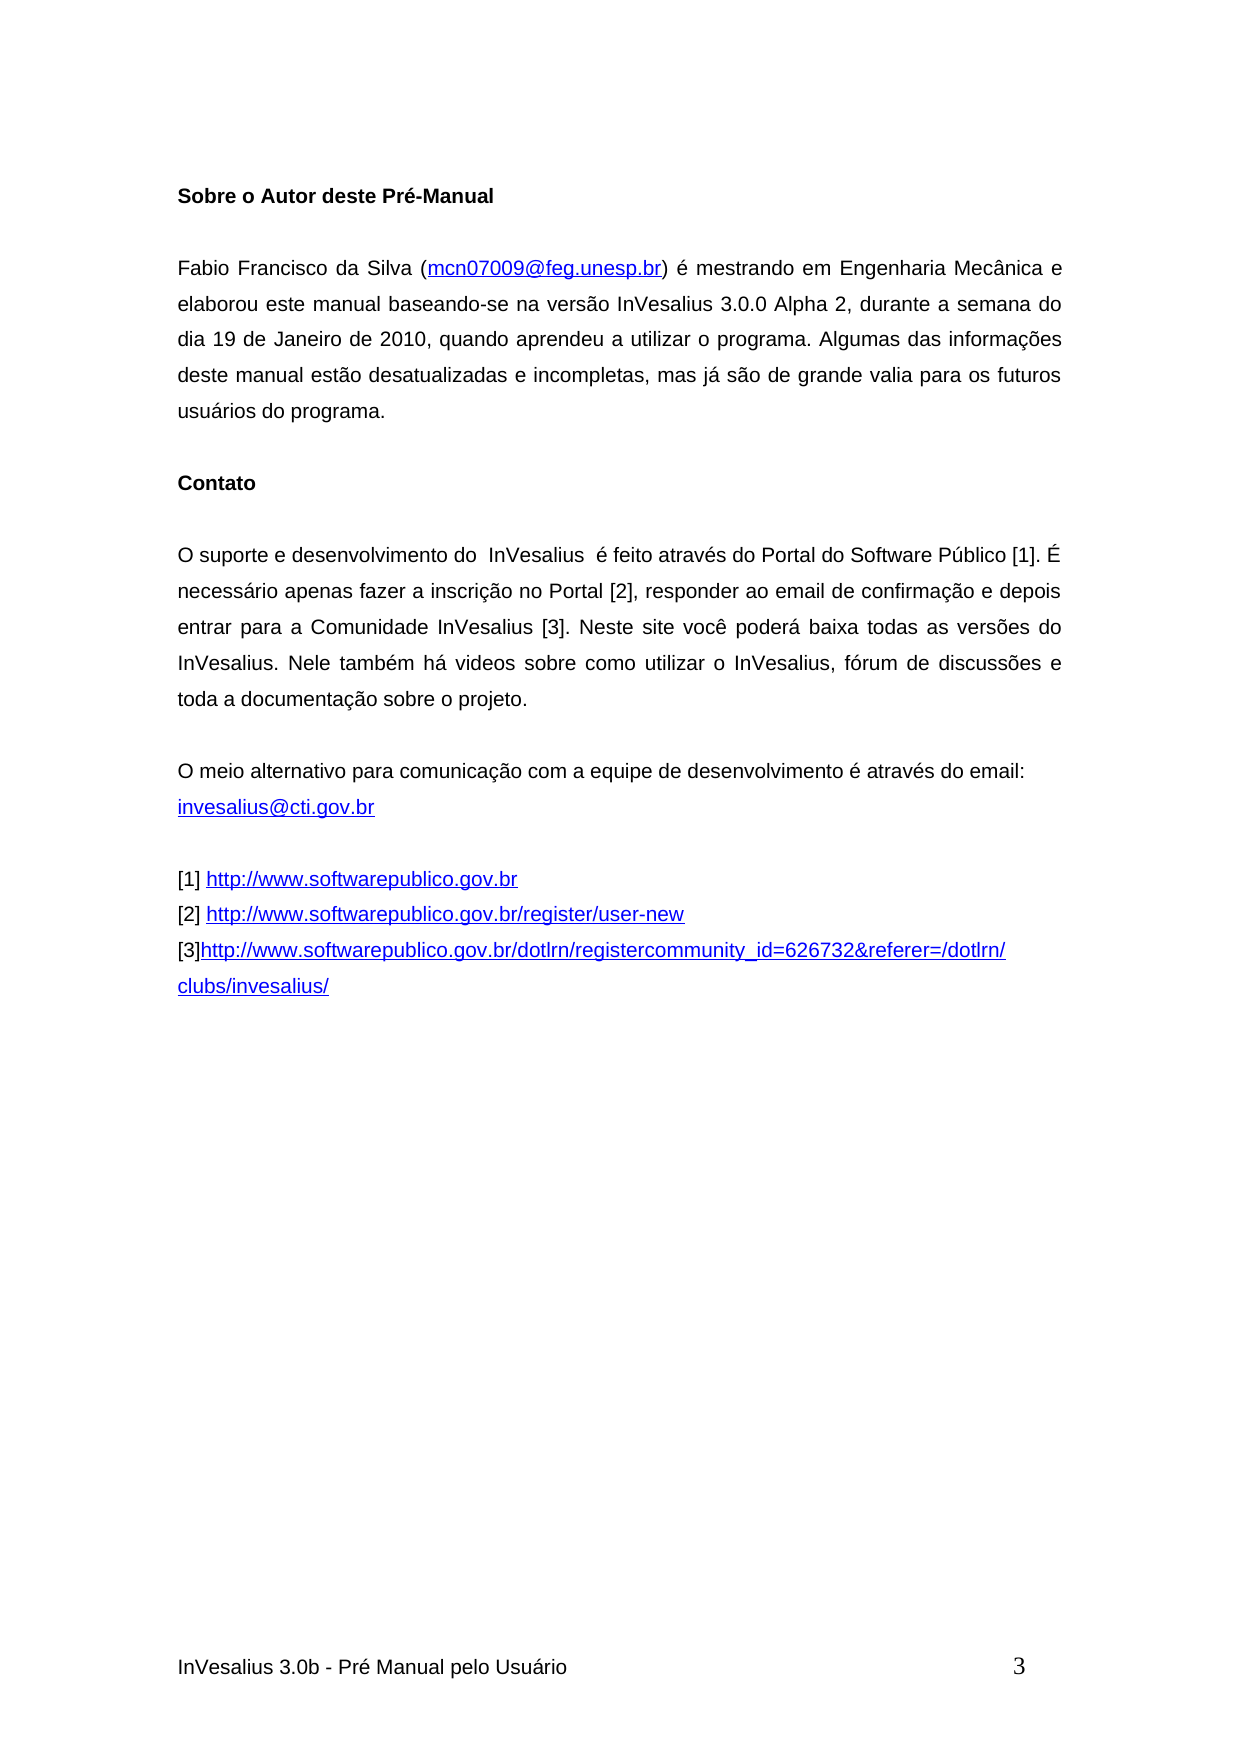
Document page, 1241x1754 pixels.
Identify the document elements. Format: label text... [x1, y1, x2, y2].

text [1] http://www.softwarepublico.gov.br [177, 866, 1063, 890]
text [2] http://www.softwarepublico.gov.br/register/user-new [177, 902, 1063, 926]
text invesalius@cti.gov.br [177, 794, 1063, 818]
text Contato [177, 471, 1063, 495]
text O meio alternativo para comunicação com a equipe de desenvolvimento é através do email: [177, 758, 1063, 782]
text O suporte e desenvolvimento do InVesalius é feito através do Portal do Software Público [1]. É necessário apenas fazer a inscrição no Portal [2], responder ao email de confirmação e depois entrar para a Comunidade InVesalius [3]. Neste site você poderá baixa todas as versões do InVesalius. Nele também há videos sobre como utilizar o InVesalius, fórum de discussões e toda a documentação sobre o projeto. [177, 543, 1063, 711]
text [3]http://www.softwarepublico.gov.br/dotlrn/registercommunity_id=626732&referer=/dotlrn/clubs/invesalius/ [177, 938, 1063, 998]
text Sobre o Autor deste Pré-Manual [177, 183, 1063, 207]
text Fabio Francisco da Silva (mcn07009@feg.unesp.br) é mestrando em Engenharia Mecânica e elaborou este manual baseando-se na versão InVesalius 3.0.0 Alpha 2, durante a semana do dia 19 de Janeiro de 2010, quando aprendeu a utilizar o programa. Algumas das informações deste manual estão desatualizadas e incompletas, mas já são de grande valia para os futuros usuários do programa. [177, 255, 1063, 423]
